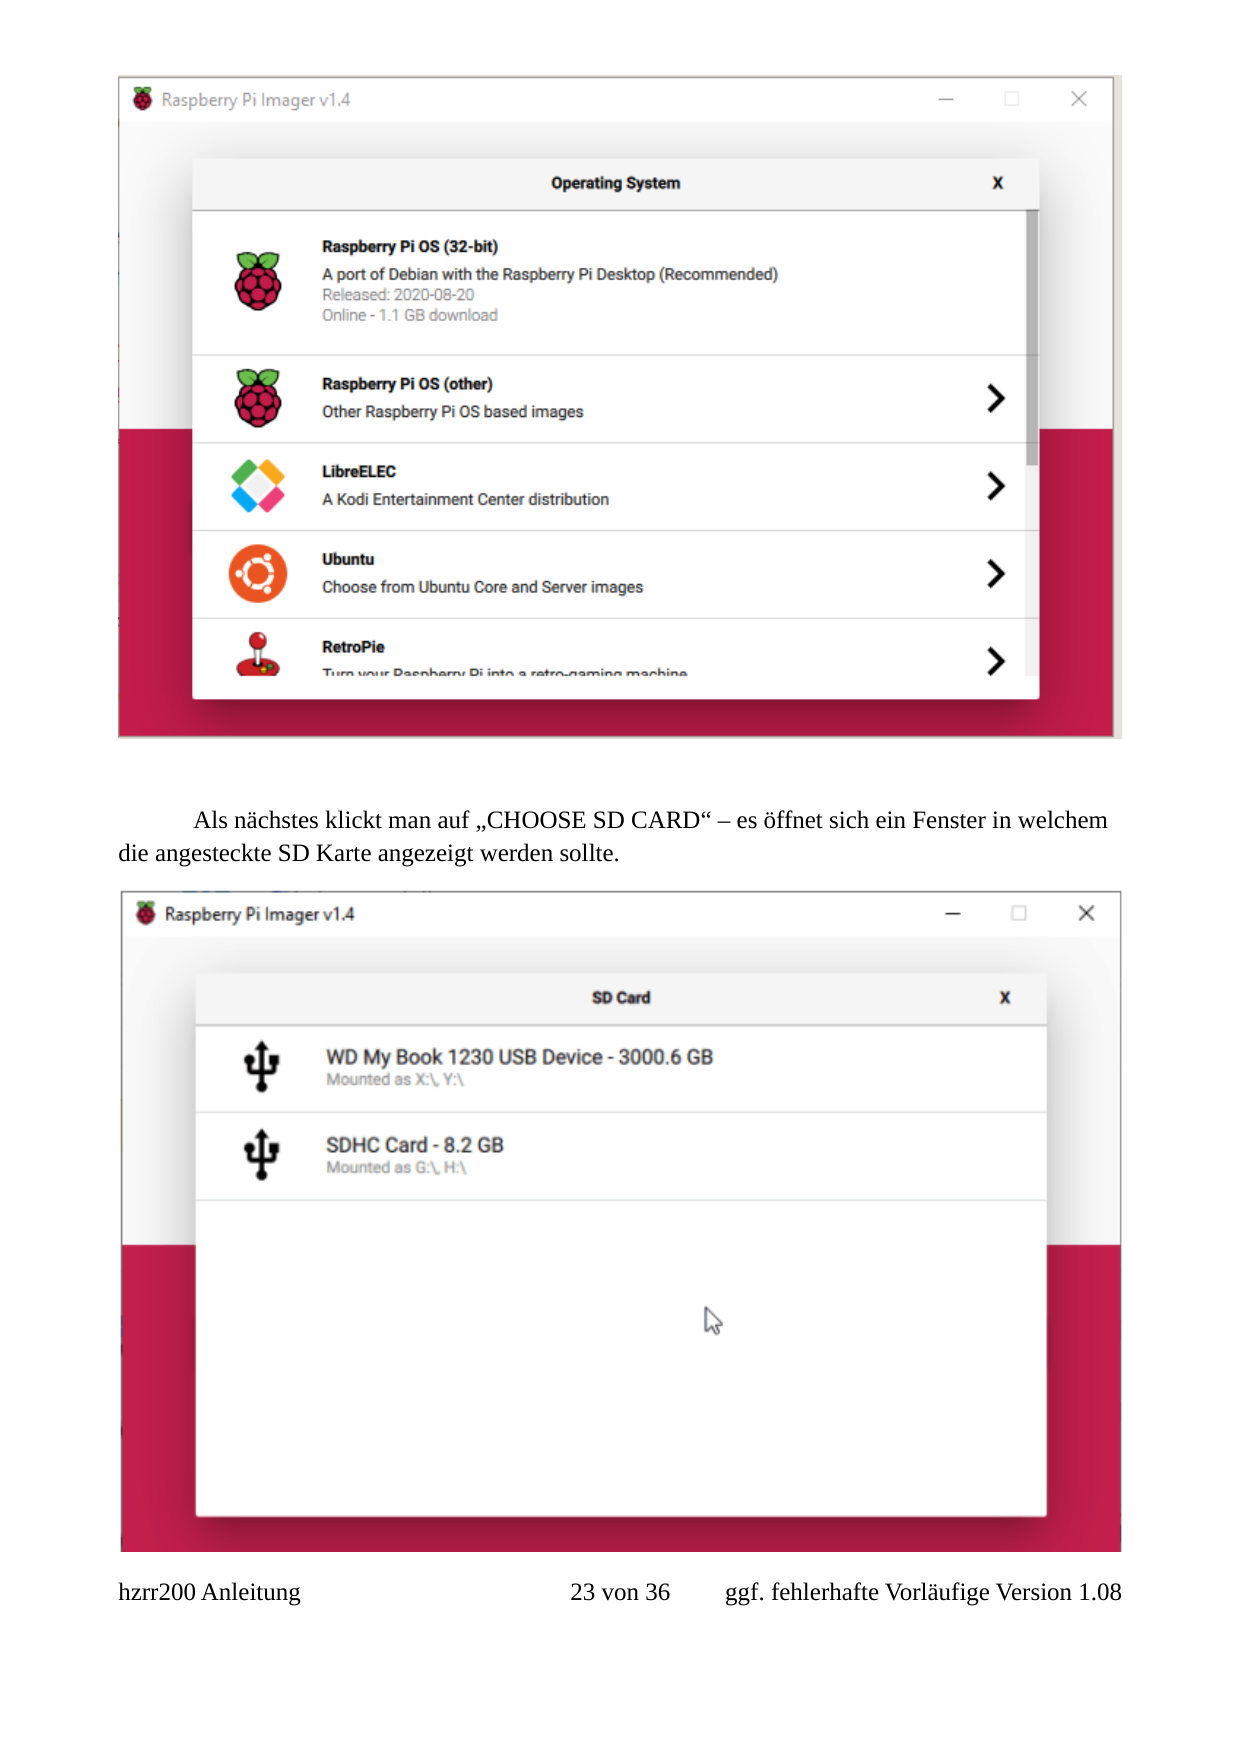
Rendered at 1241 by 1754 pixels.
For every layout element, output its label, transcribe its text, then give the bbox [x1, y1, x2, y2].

picture [118, 75, 1123, 739]
picture [118, 886, 1122, 1552]
text Als nächstes klickt man auf „CHOOSE SD CARD“ – es öffnet sich ein Fenster in welchem die angesteckte SD Karte angezeigt werden sollte. [118, 805, 1122, 867]
